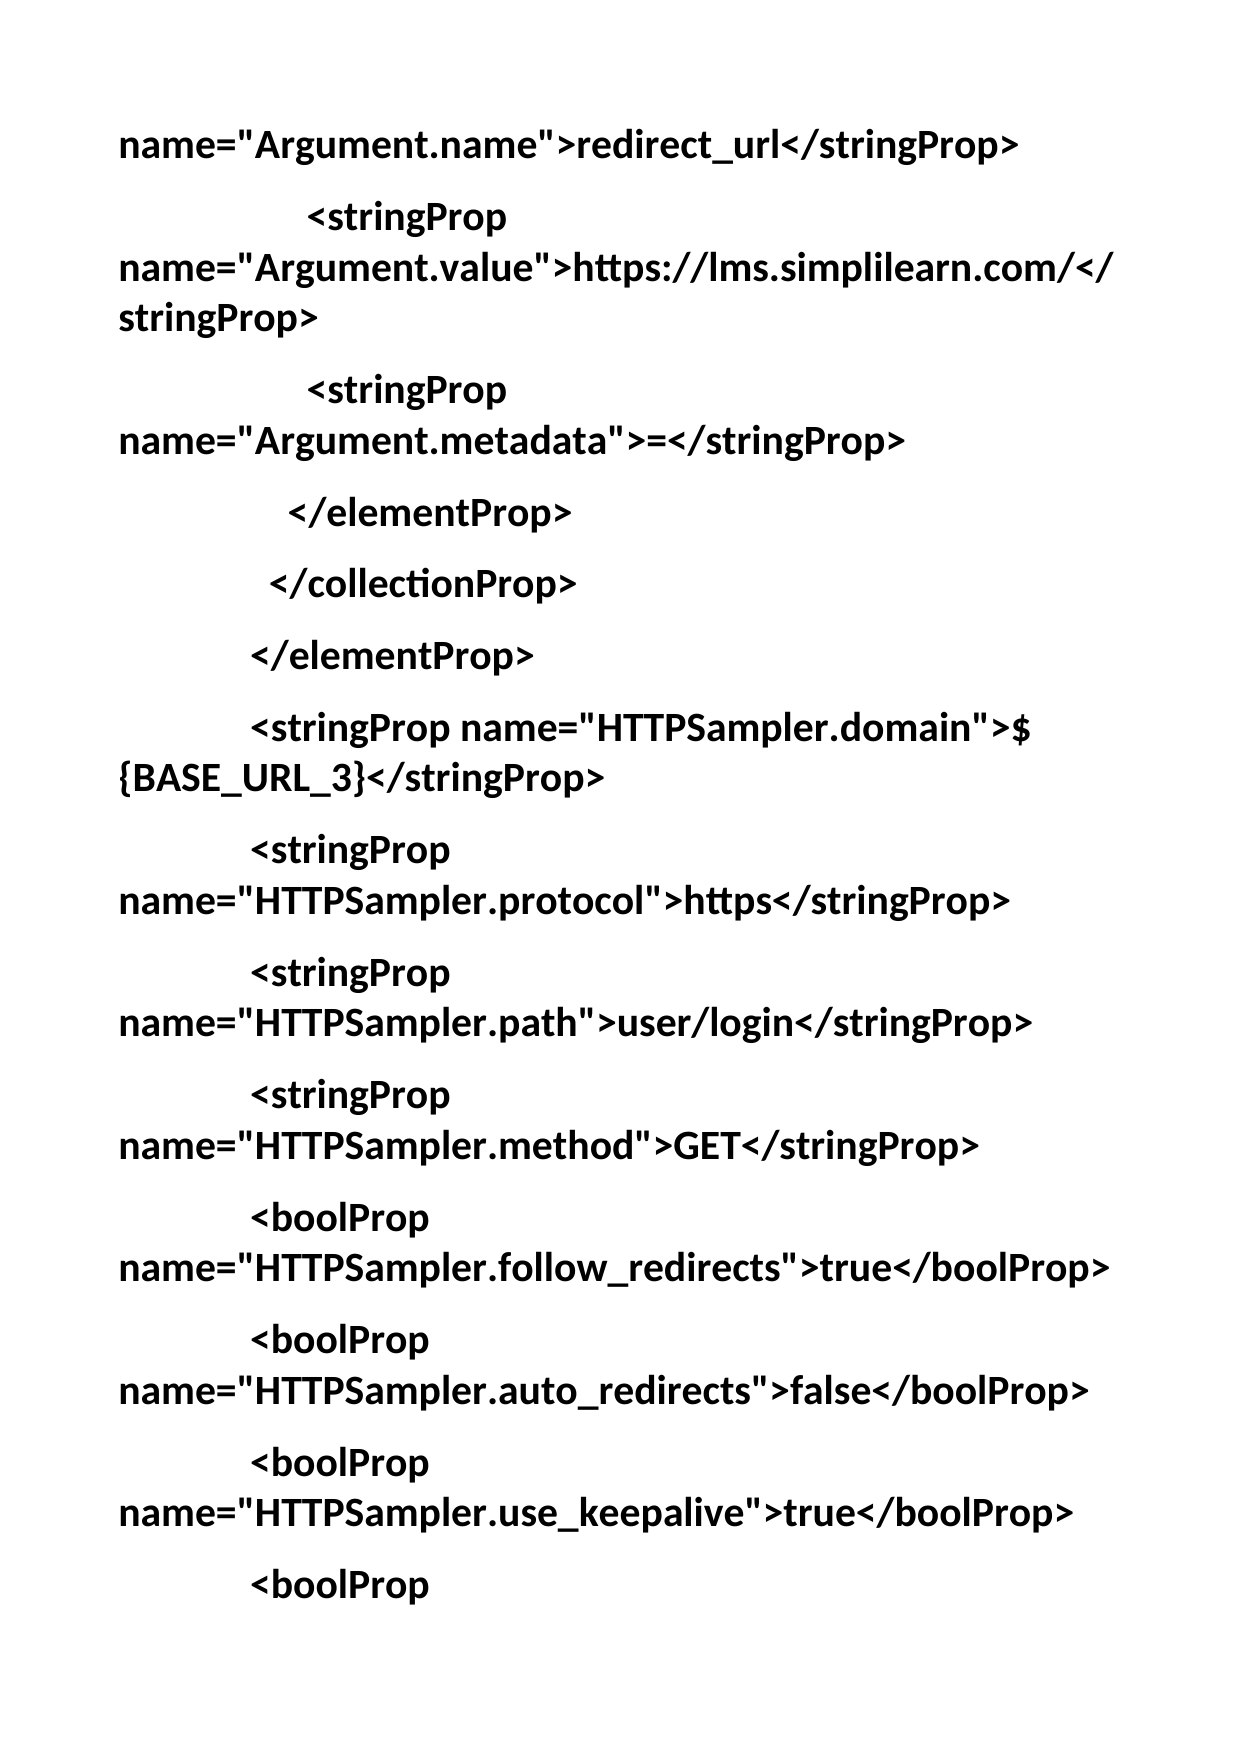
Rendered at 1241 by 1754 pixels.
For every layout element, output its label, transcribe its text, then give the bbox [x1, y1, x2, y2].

text name="Argument.name">redirect_url</stringProp> [118, 118, 1122, 169]
text </elementProp> [118, 629, 1122, 680]
text <stringProp name="HTTPSampler.protocol">https</stringProp> [118, 823, 1122, 925]
text <boolProp [118, 1558, 1122, 1609]
text <stringProp name="HTTPSampler.method">GET</stringProp> [118, 1068, 1122, 1170]
text </collectionProp> [118, 557, 1122, 608]
text <stringProp name="HTTPSampler.path">user/login</stringProp> [118, 946, 1122, 1047]
text <stringProp name="HTTPSampler.domain">${BASE_URL_3}</stringProp> [118, 701, 1122, 802]
text <boolProp name="HTTPSampler.use_keepalive">true</boolProp> [118, 1436, 1122, 1537]
text <stringProp name="Argument.metadata">=</stringProp> [118, 363, 1122, 465]
text <boolProp name="HTTPSampler.follow_redirects">true</boolProp> [118, 1191, 1122, 1292]
text <boolProp name="HTTPSampler.auto_redirects">false</boolProp> [118, 1313, 1122, 1415]
text <stringProp name="Argument.value">https://lms.simplilearn.com/</stringProp> [118, 190, 1122, 342]
text </elementProp> [118, 486, 1122, 536]
